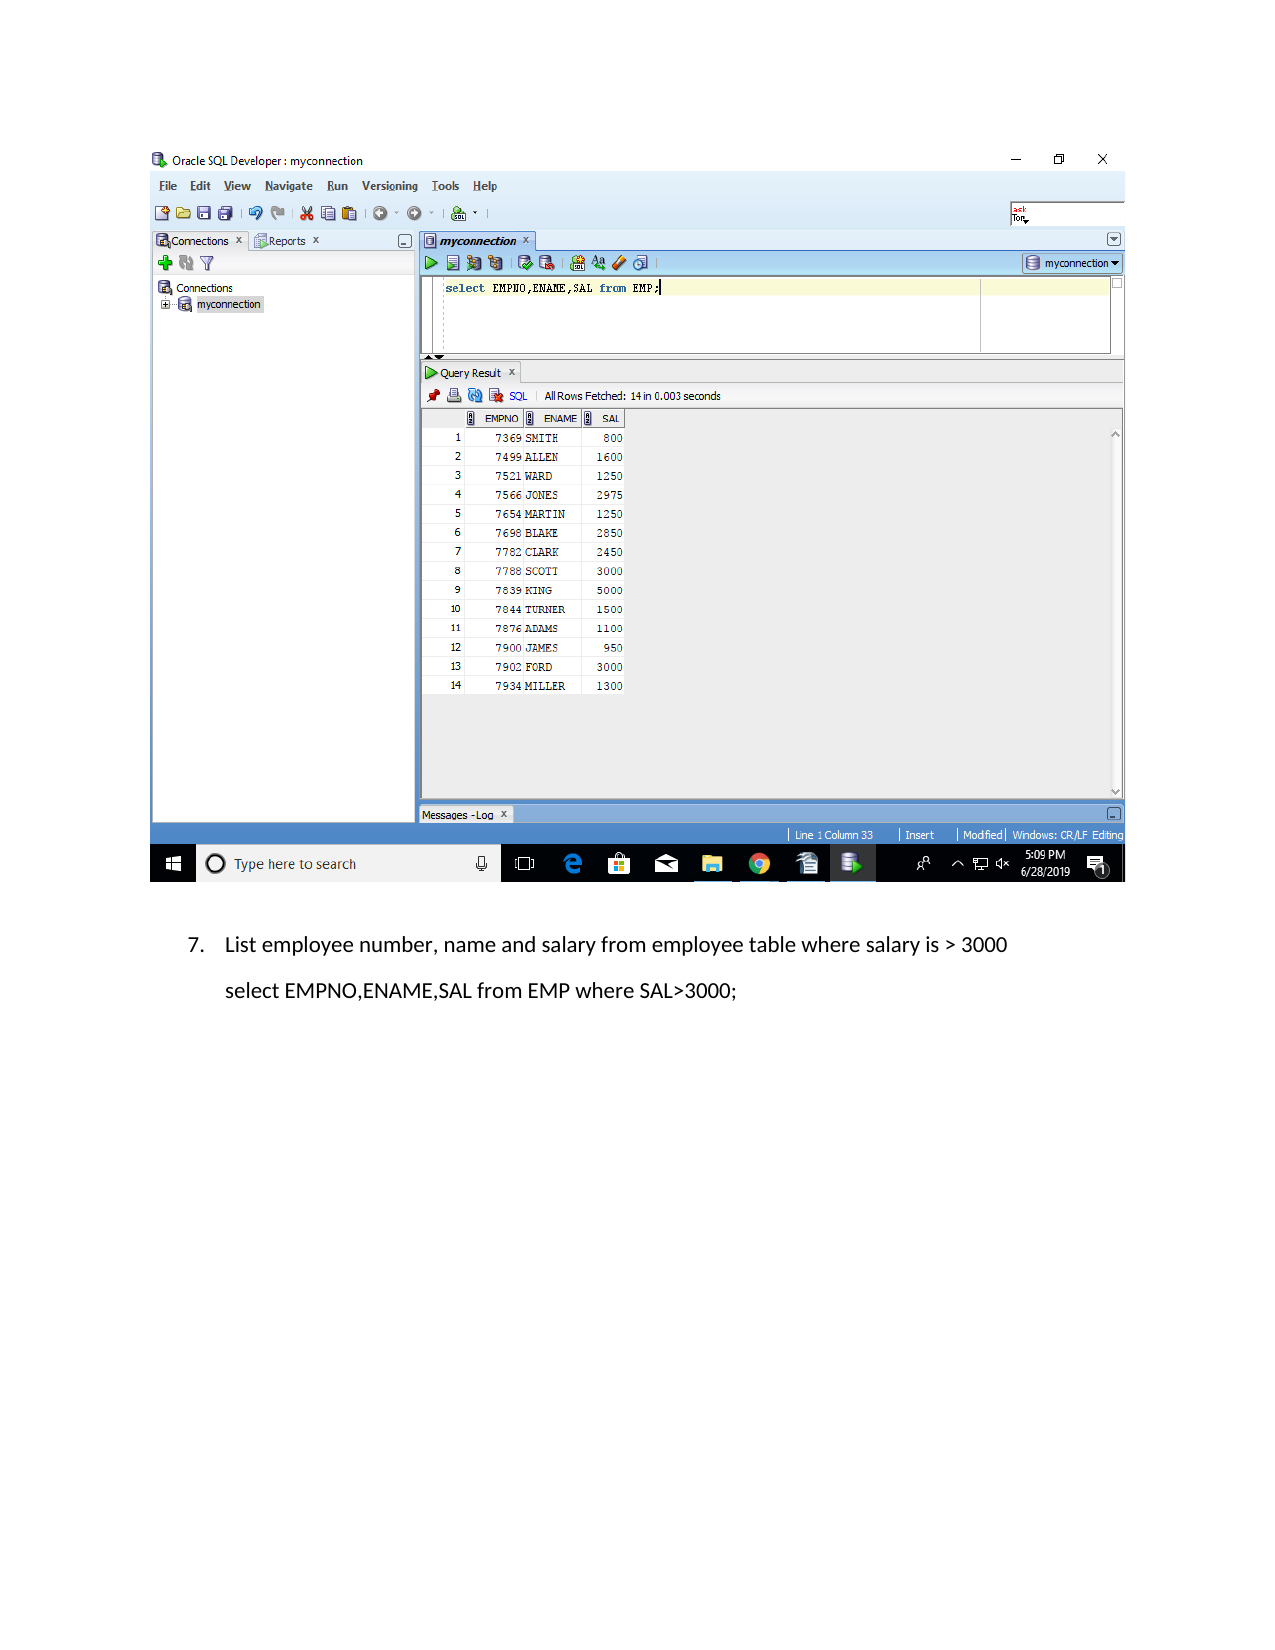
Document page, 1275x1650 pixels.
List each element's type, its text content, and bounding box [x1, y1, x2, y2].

picture [150, 150, 1125, 882]
list List employee number, name and salary from employee table where salary is > 3000 [187, 930, 1125, 958]
text select EMPNO,ENAME,SAL from EMP where SAL>3000; [150, 976, 1125, 1004]
